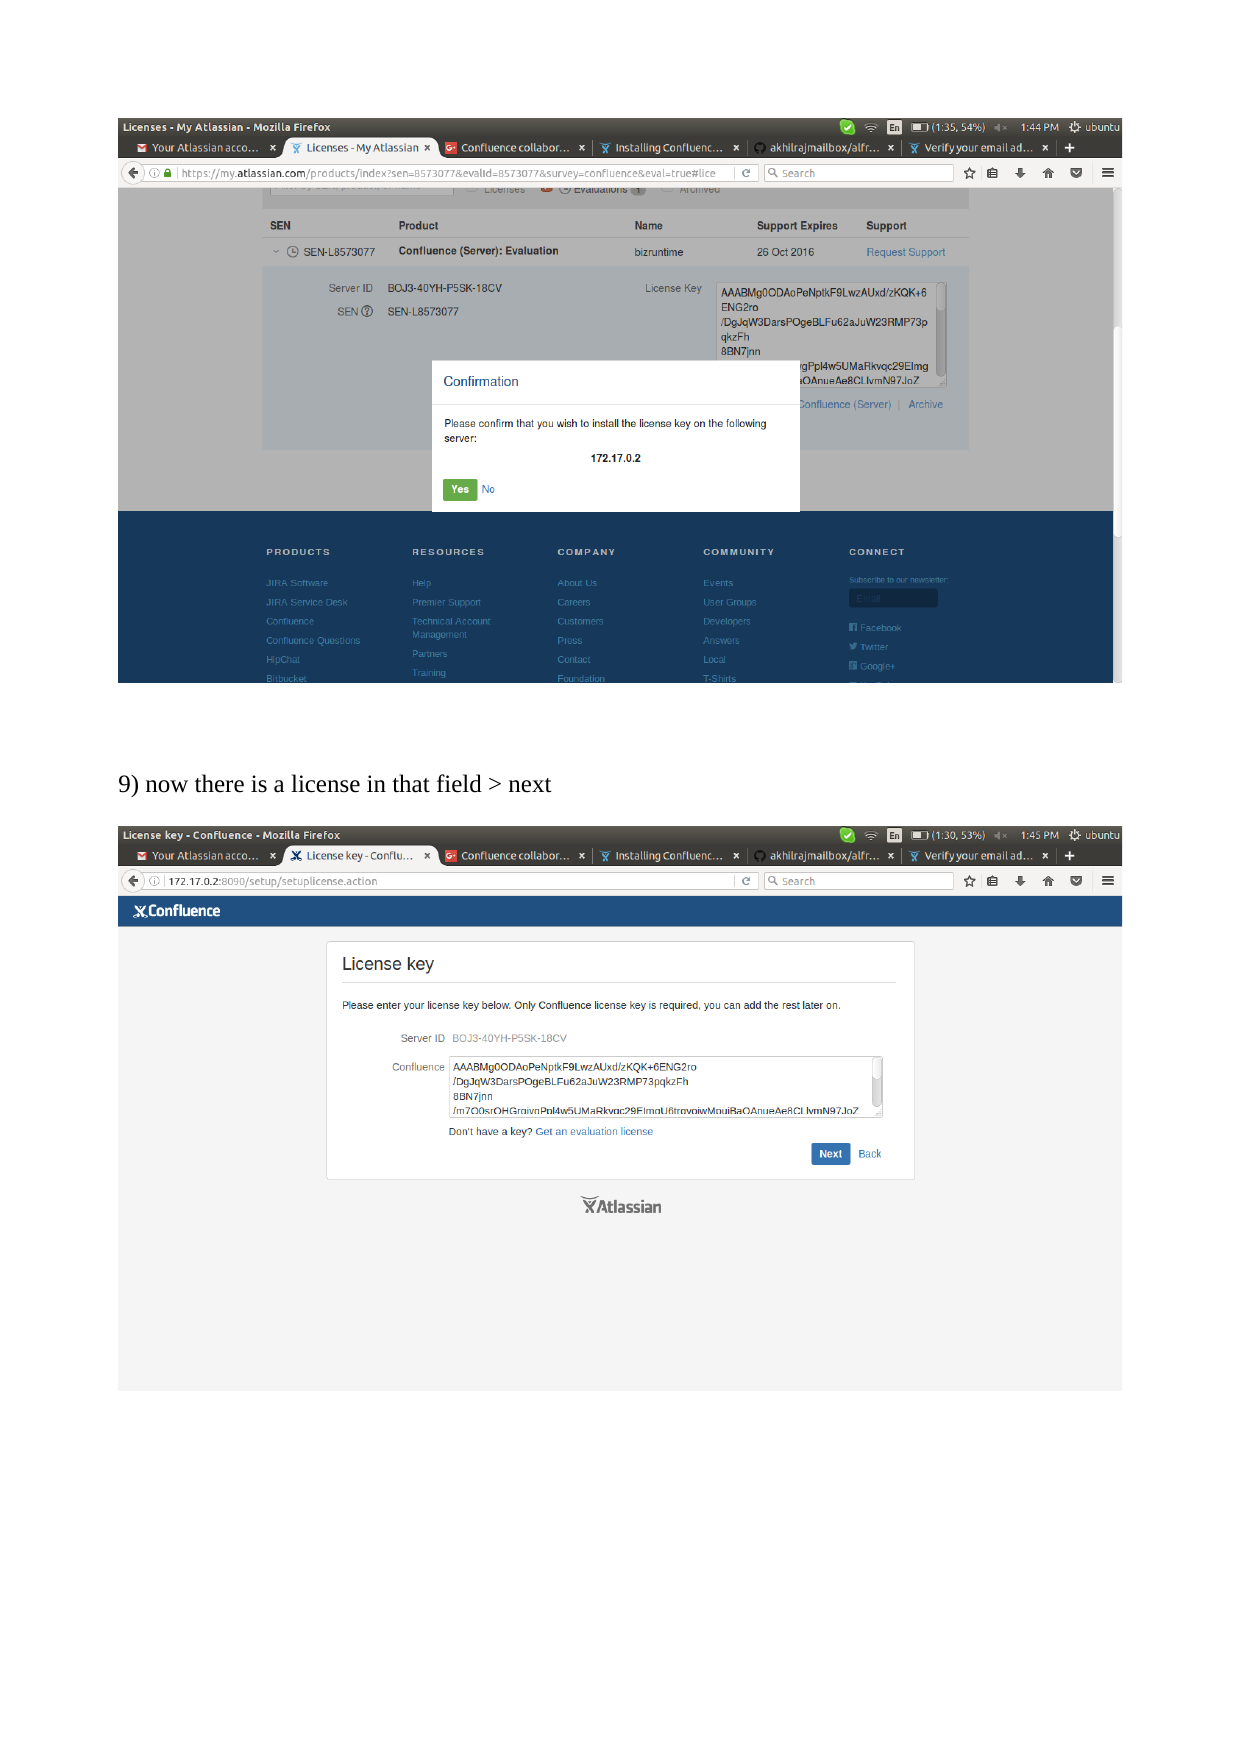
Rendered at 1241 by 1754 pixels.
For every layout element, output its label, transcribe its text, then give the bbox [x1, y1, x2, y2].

picture [118, 118, 1123, 683]
picture [118, 826, 1123, 1391]
text 9) now there is a license in that field > next [118, 769, 1122, 797]
